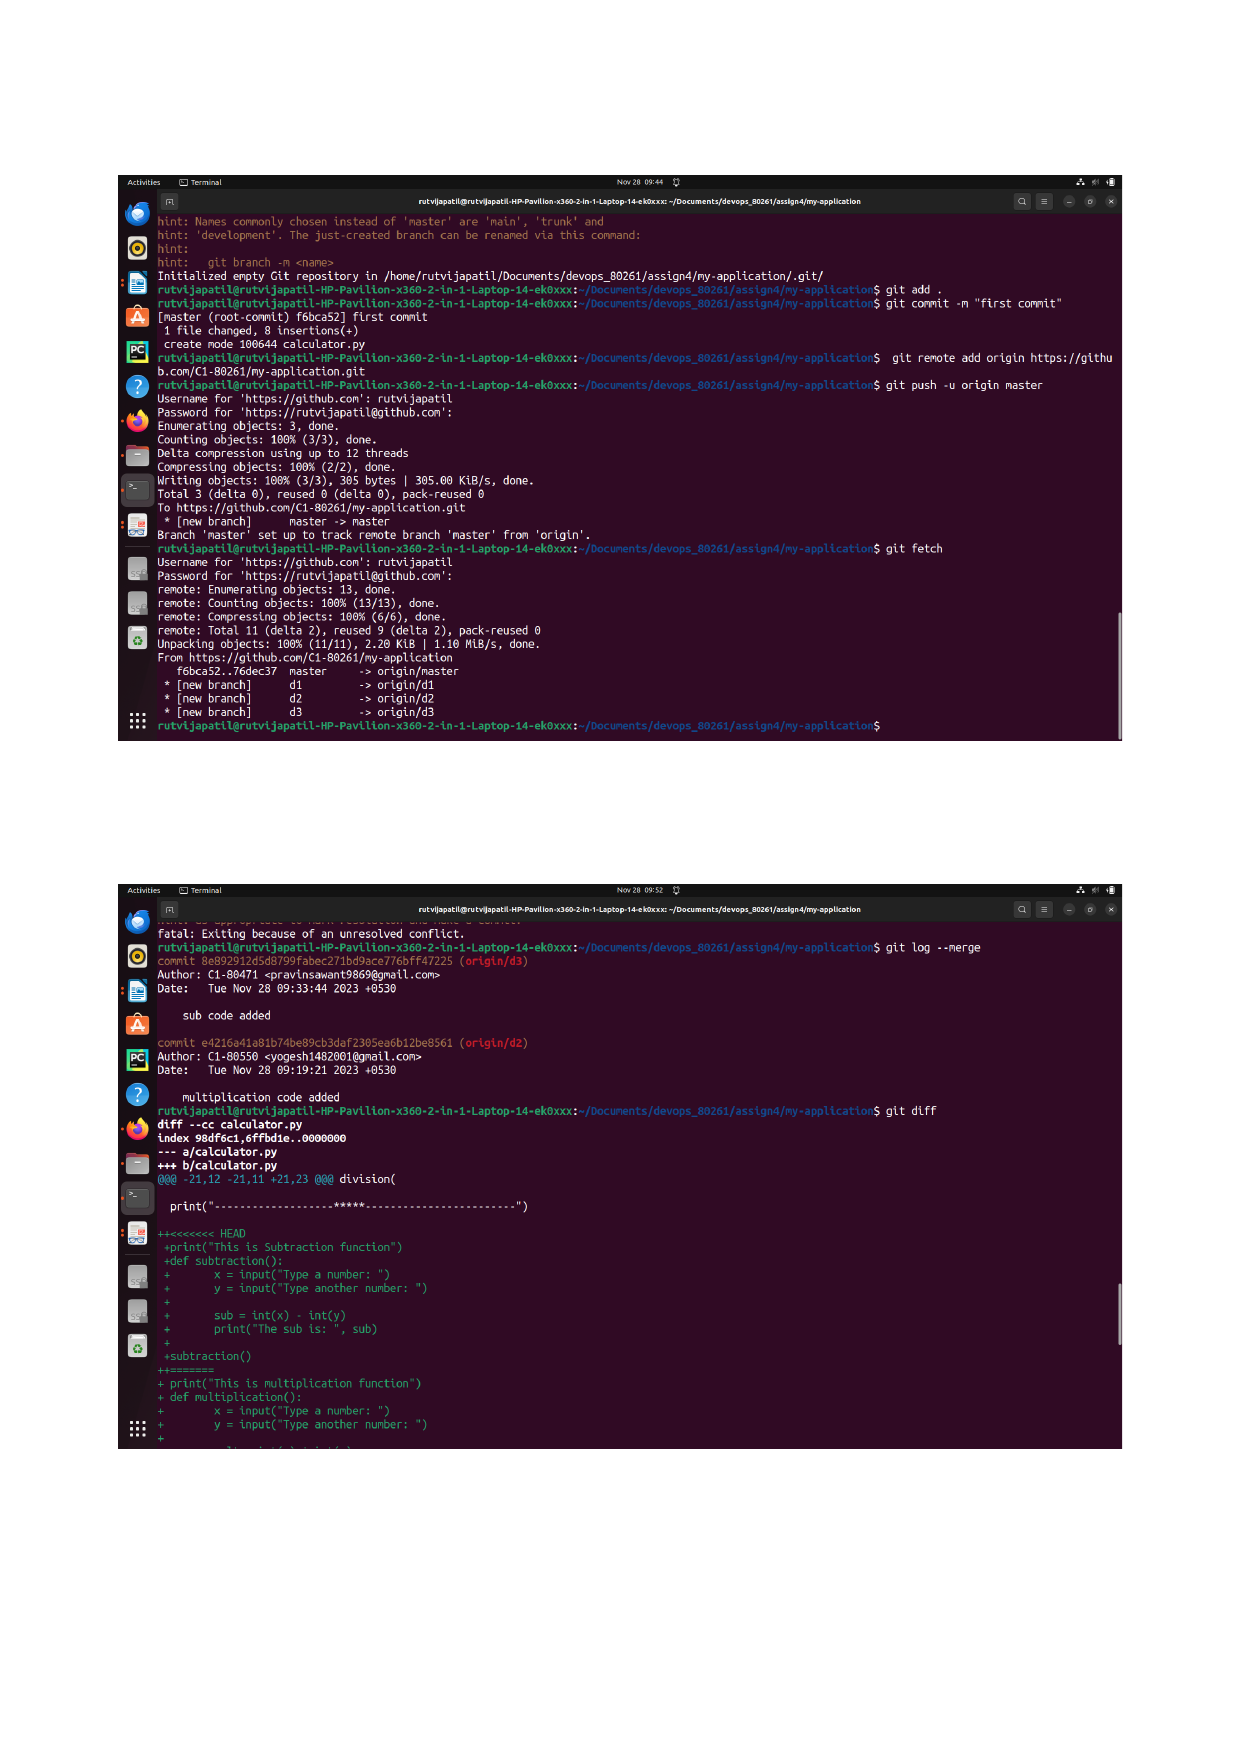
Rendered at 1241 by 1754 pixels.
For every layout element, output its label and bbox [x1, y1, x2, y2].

picture [118, 884, 1123, 1449]
picture [118, 175, 1123, 741]
